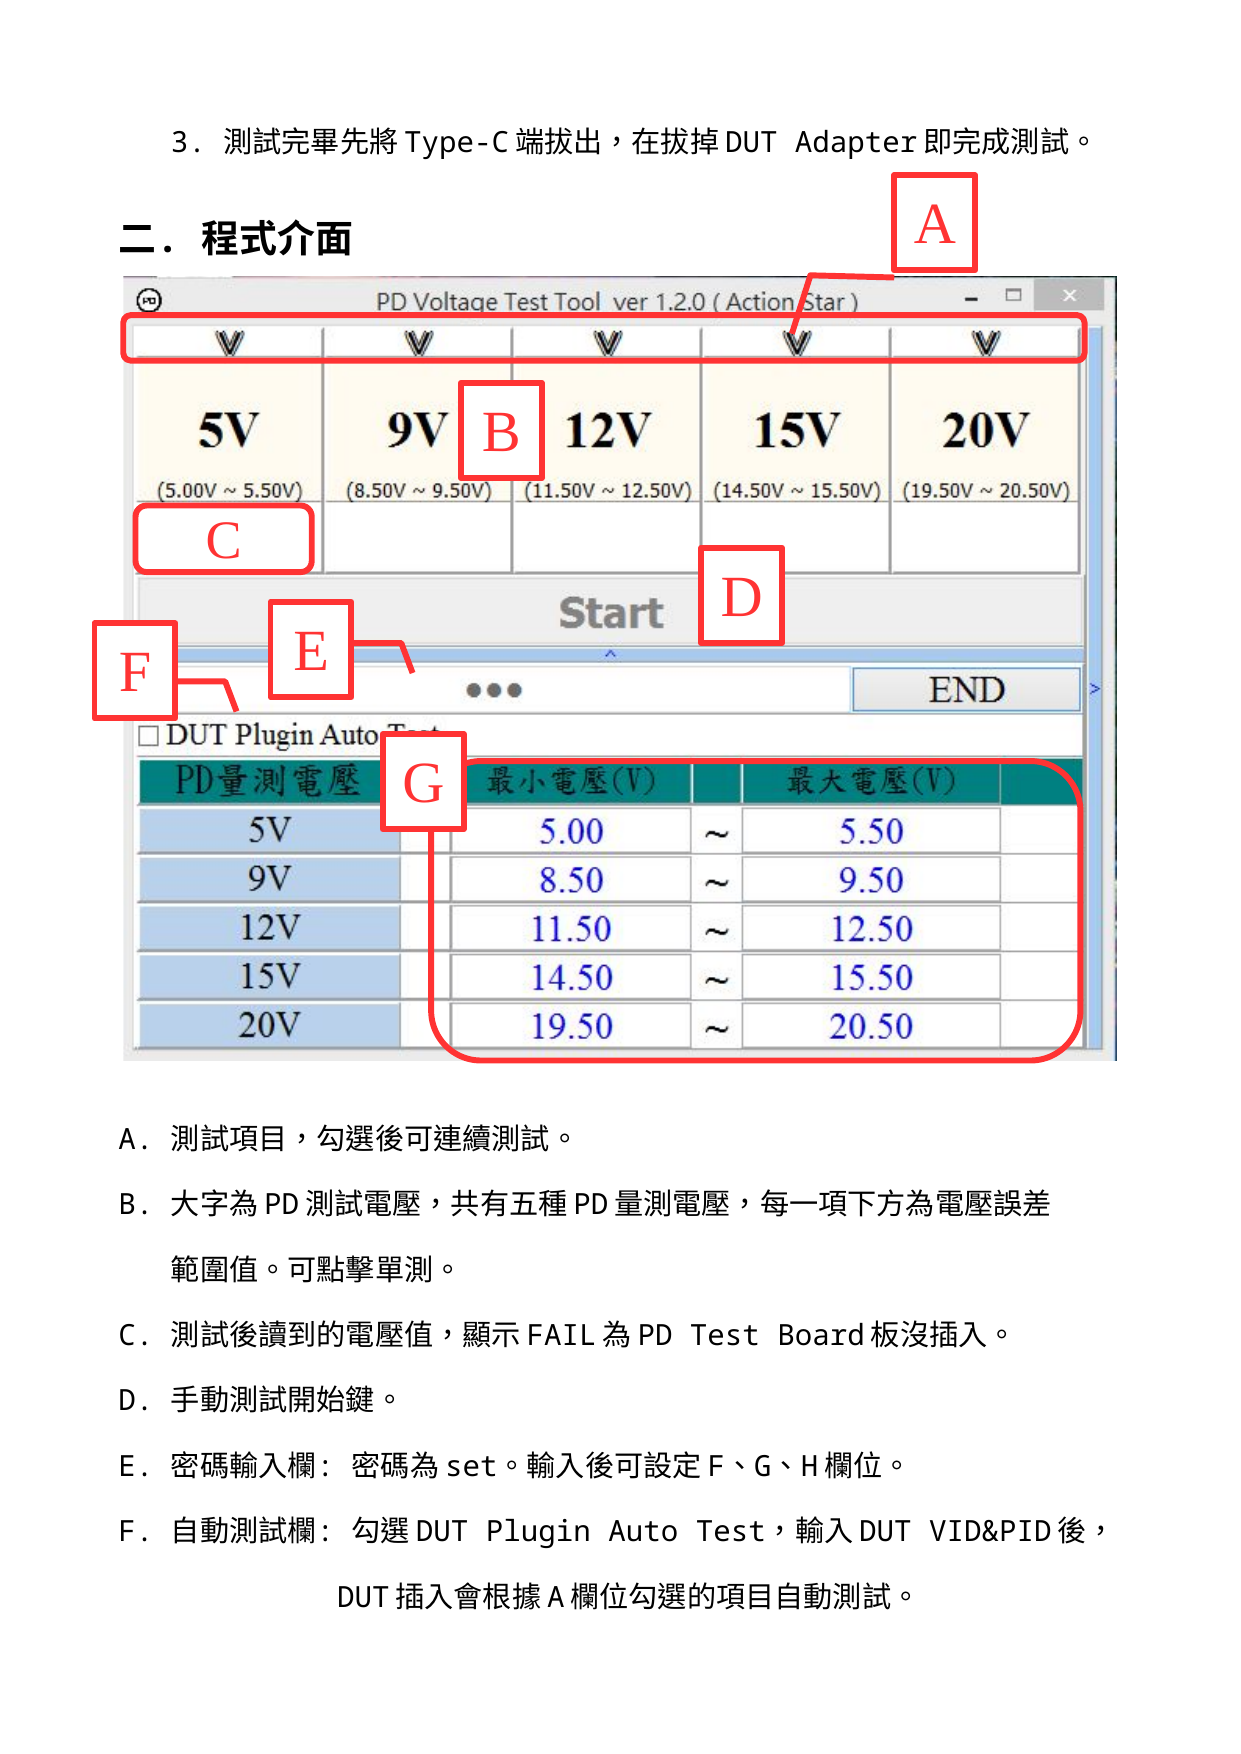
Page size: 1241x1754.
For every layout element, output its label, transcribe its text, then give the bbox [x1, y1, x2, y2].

text D. 手動測試開始鍵。 [118, 1377, 1122, 1419]
subtitle 二. 程式介面 [118, 208, 891, 264]
picture [123, 276, 806, 314]
text DUT插入會根據A欄位勾選的項目自動測試。 [118, 1573, 1122, 1616]
text A. 測試項目，勾選後可連續測試。 [118, 1115, 1122, 1158]
text E. 密碼輸入欄: 密碼為set。輸入後可設定F、G、H欄位。 [118, 1442, 1122, 1485]
text 範圍值。可點擊單測。 [118, 1246, 1122, 1288]
text 3. 測試完畢先將Type-C端拔出，在拔掉DUT Adapter即完成測試。 [118, 118, 1122, 161]
text F. 自動測試欄: 勾選DUT Plugin Auto Test，輸入DUT VID&PID後， [118, 1508, 1122, 1550]
subtitle [978, 208, 1122, 264]
picture [123, 276, 1117, 1061]
picture [435, 765, 1077, 1057]
text B. 大字為PD測試電壓，共有五種PD量測電壓，每一項下方為電壓誤差 [118, 1181, 1122, 1223]
picture [127, 319, 1081, 357]
text C. 測試後讀到的電壓值，顯示FAIL為PD Test Board板沒插入。 [118, 1312, 1122, 1354]
